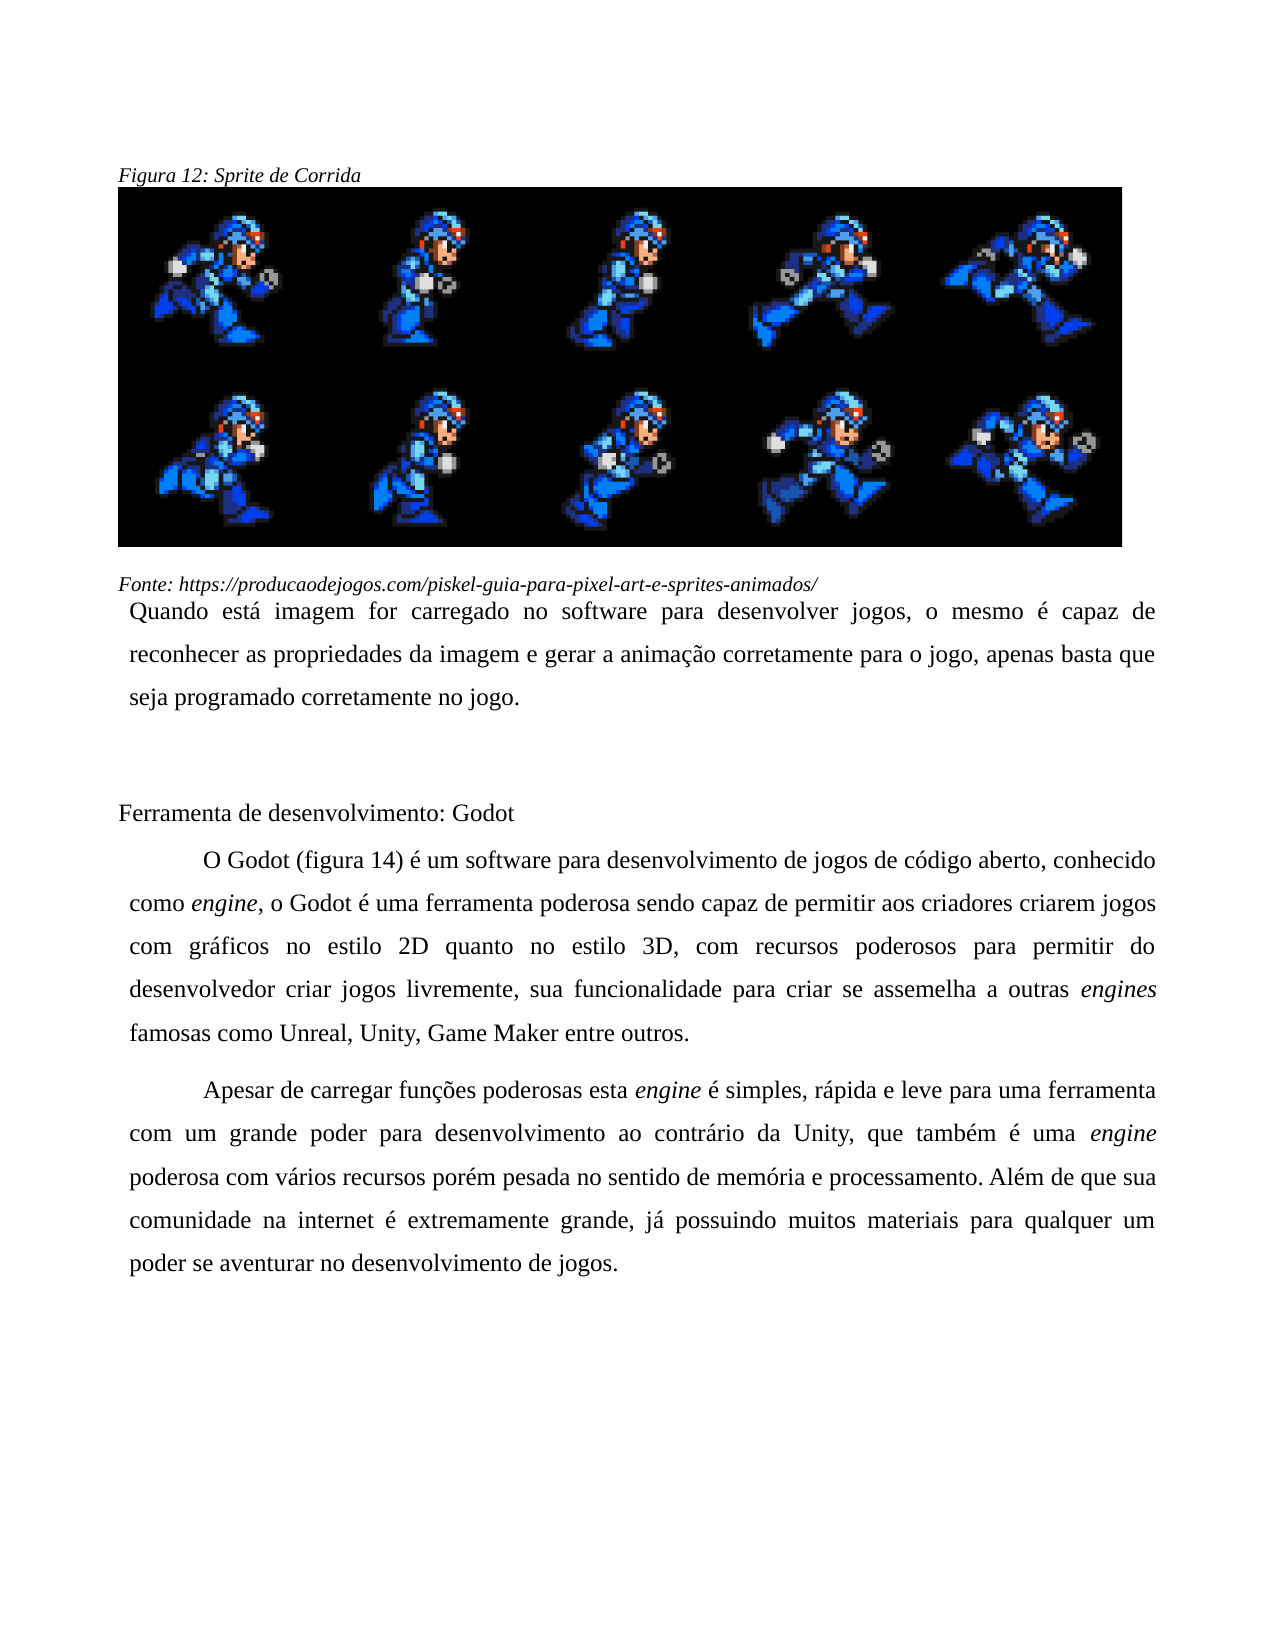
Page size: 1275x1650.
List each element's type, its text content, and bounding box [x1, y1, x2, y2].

text Quando está imagem for carregado no software para desenvolver jogos, o mesmo é capaz de reconhecer as propriedades da imagem e gerar a animação corretamente para o jogo, apenas basta que seja programado corretamente no jogo. [129, 176, 1157, 711]
picture [118, 187, 1123, 547]
text O Godot (figura 14) é um software para desenvolvimento de jogos de código aberto, conhecido como engine, o Godot é uma ferramenta poderosa sendo capaz de permitir aos criadores criarem jogos com gráficos no estilo 2D quanto no estilo 3D, com recursos poderosos para permitir do desenvolvedor criar jogos livremente, sua funcionalidade para criar se assemelha a outras engines famosas como Unreal, Unity, Game Maker entre outros. [129, 845, 1157, 1046]
text Figura 12: Sprite de Corrida [118, 159, 1122, 187]
text Ferramenta de desenvolvimento: Godot [118, 798, 1157, 826]
text Fonte: https://producaodejogos.com/piskel-guia-para-pixel-art-e-sprites-animados/ [118, 572, 1122, 596]
text Apesar de carregar funções poderosas esta engine é simples, rápida e leve para uma ferramenta com um grande poder para desenvolvimento ao contrário da Unity, que também é uma engine poderosa com vários recursos porém pesada no sentido de memória e processamento. Além de que sua comunidade na internet é extremamente grande, já possuindo muitos materiais para qualquer um poder se aventurar no desenvolvimento de jogos. [129, 1075, 1157, 1277]
